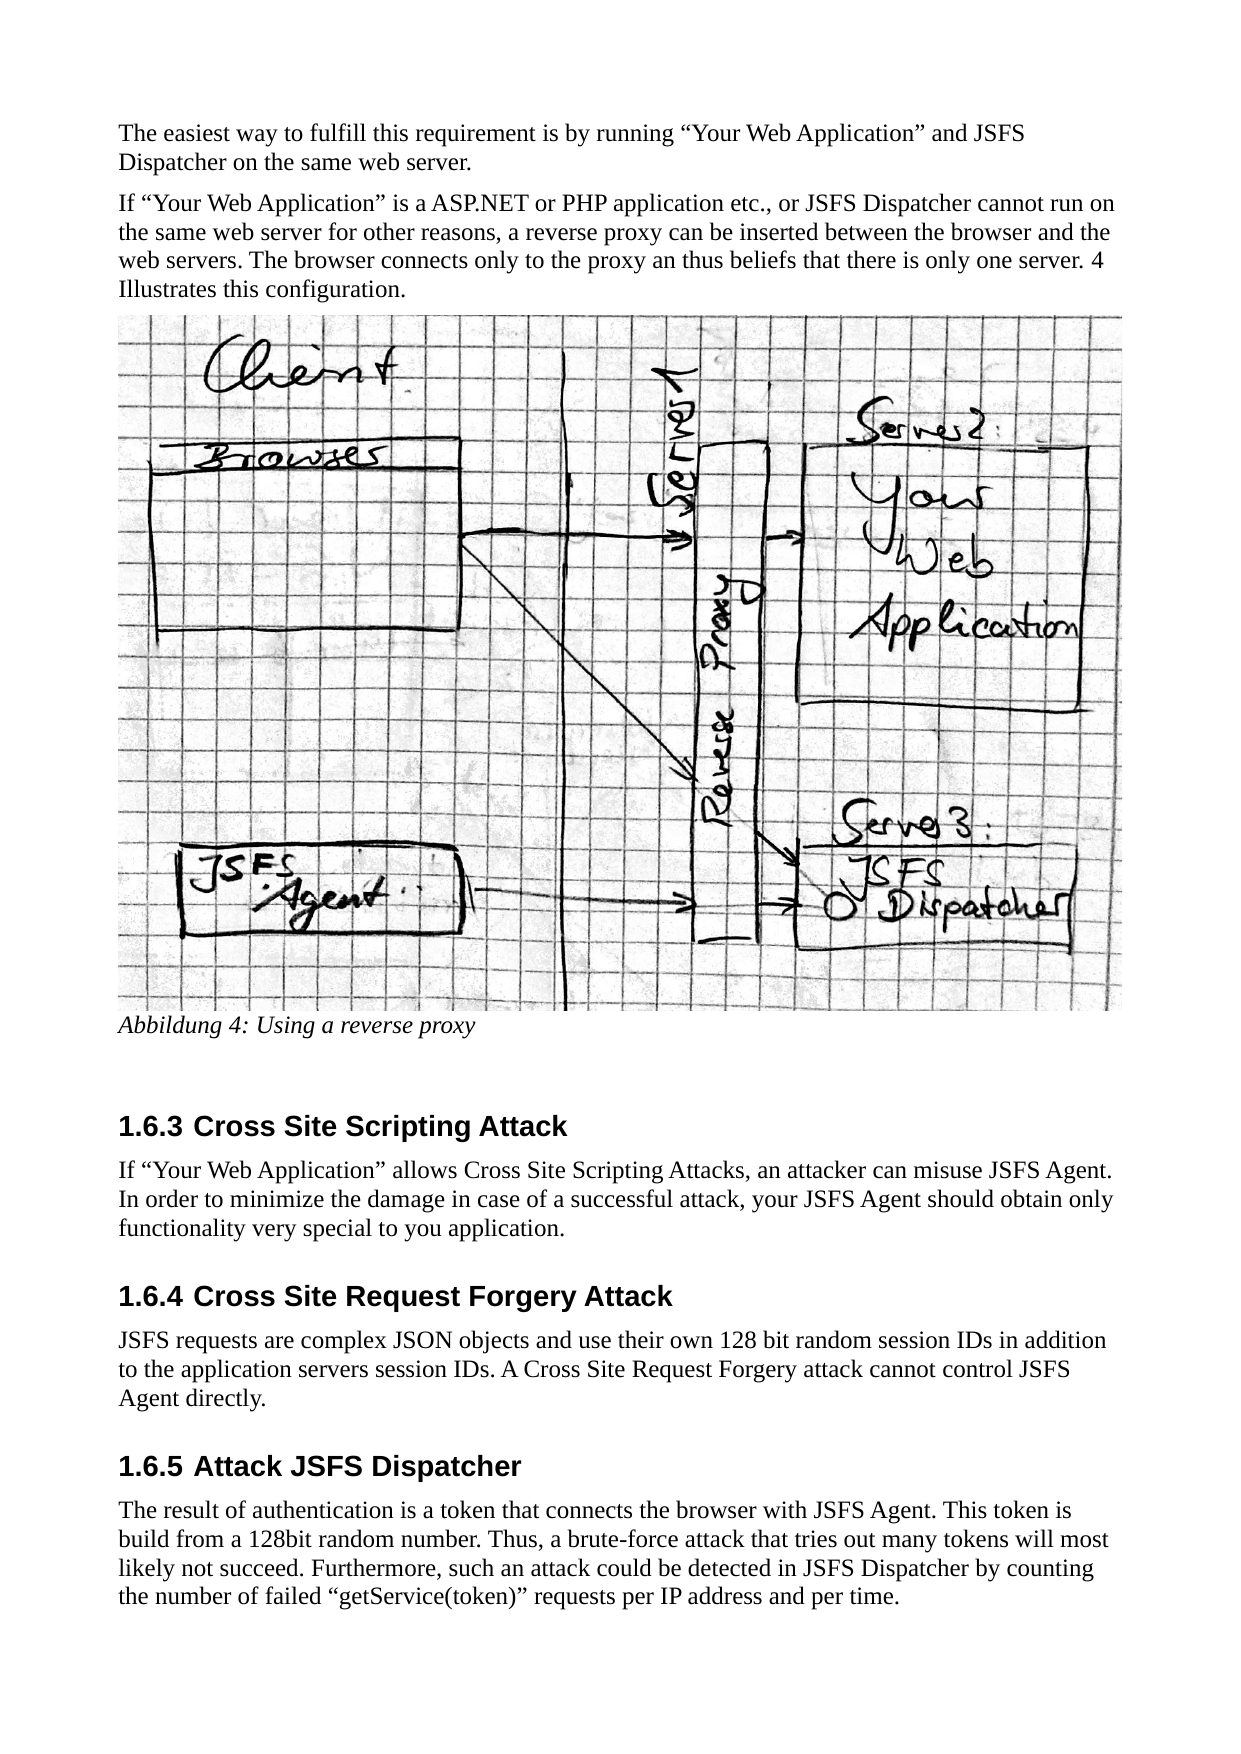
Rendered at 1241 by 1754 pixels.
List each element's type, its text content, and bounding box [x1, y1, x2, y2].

subtitle Cross Site Scripting Attack [118, 1109, 1122, 1143]
subtitle Attack JSFS Dispatcher [118, 1449, 1122, 1483]
subtitle Cross Site Request Forgery Attack [118, 1279, 1122, 1313]
text If “Your Web Application” allows Cross Site Scripting Attacks, an attacker can misuse JSFS Agent. In order to minimize the damage in case of a successful attack, your JSFS Agent should obtain only functionality very special to you application. [118, 1156, 1122, 1242]
text If “Your Web Application” is a ASP.NET or PHP application etc., or JSFS Dispatcher cannot run on the same web server for other reasons, a reverse proxy can be inserted between the browser and the web servers. The browser connects only to the proxy an thus beliefs that there is only one server. Abbildung 4 Illustrates this configuration. [118, 188, 1122, 303]
text The result of authentication is a token that connects the browser with JSFS Agent. This token is build from a 128bit random number. Thus, a brute-force attack that tries out many tokens will most likely not succeed. Furthermore, such an attack could be detected in JSFS Dispatcher by counting the number of failed “getService(token)” requests per IP address and per time. [118, 1495, 1122, 1610]
text Abbildung 4: Using a reverse proxy [118, 1011, 1122, 1039]
text JSFS requests are complex JSON objects and use their own 128 bit random session IDs in addition to the application servers session IDs. A Cross Site Request Forgery attack cannot control JSFS Agent directly. [118, 1325, 1122, 1412]
text The easiest way to fulfill this requirement is by running “Your Web Application” and JSFS Dispatcher on the same web server. [118, 118, 1122, 176]
